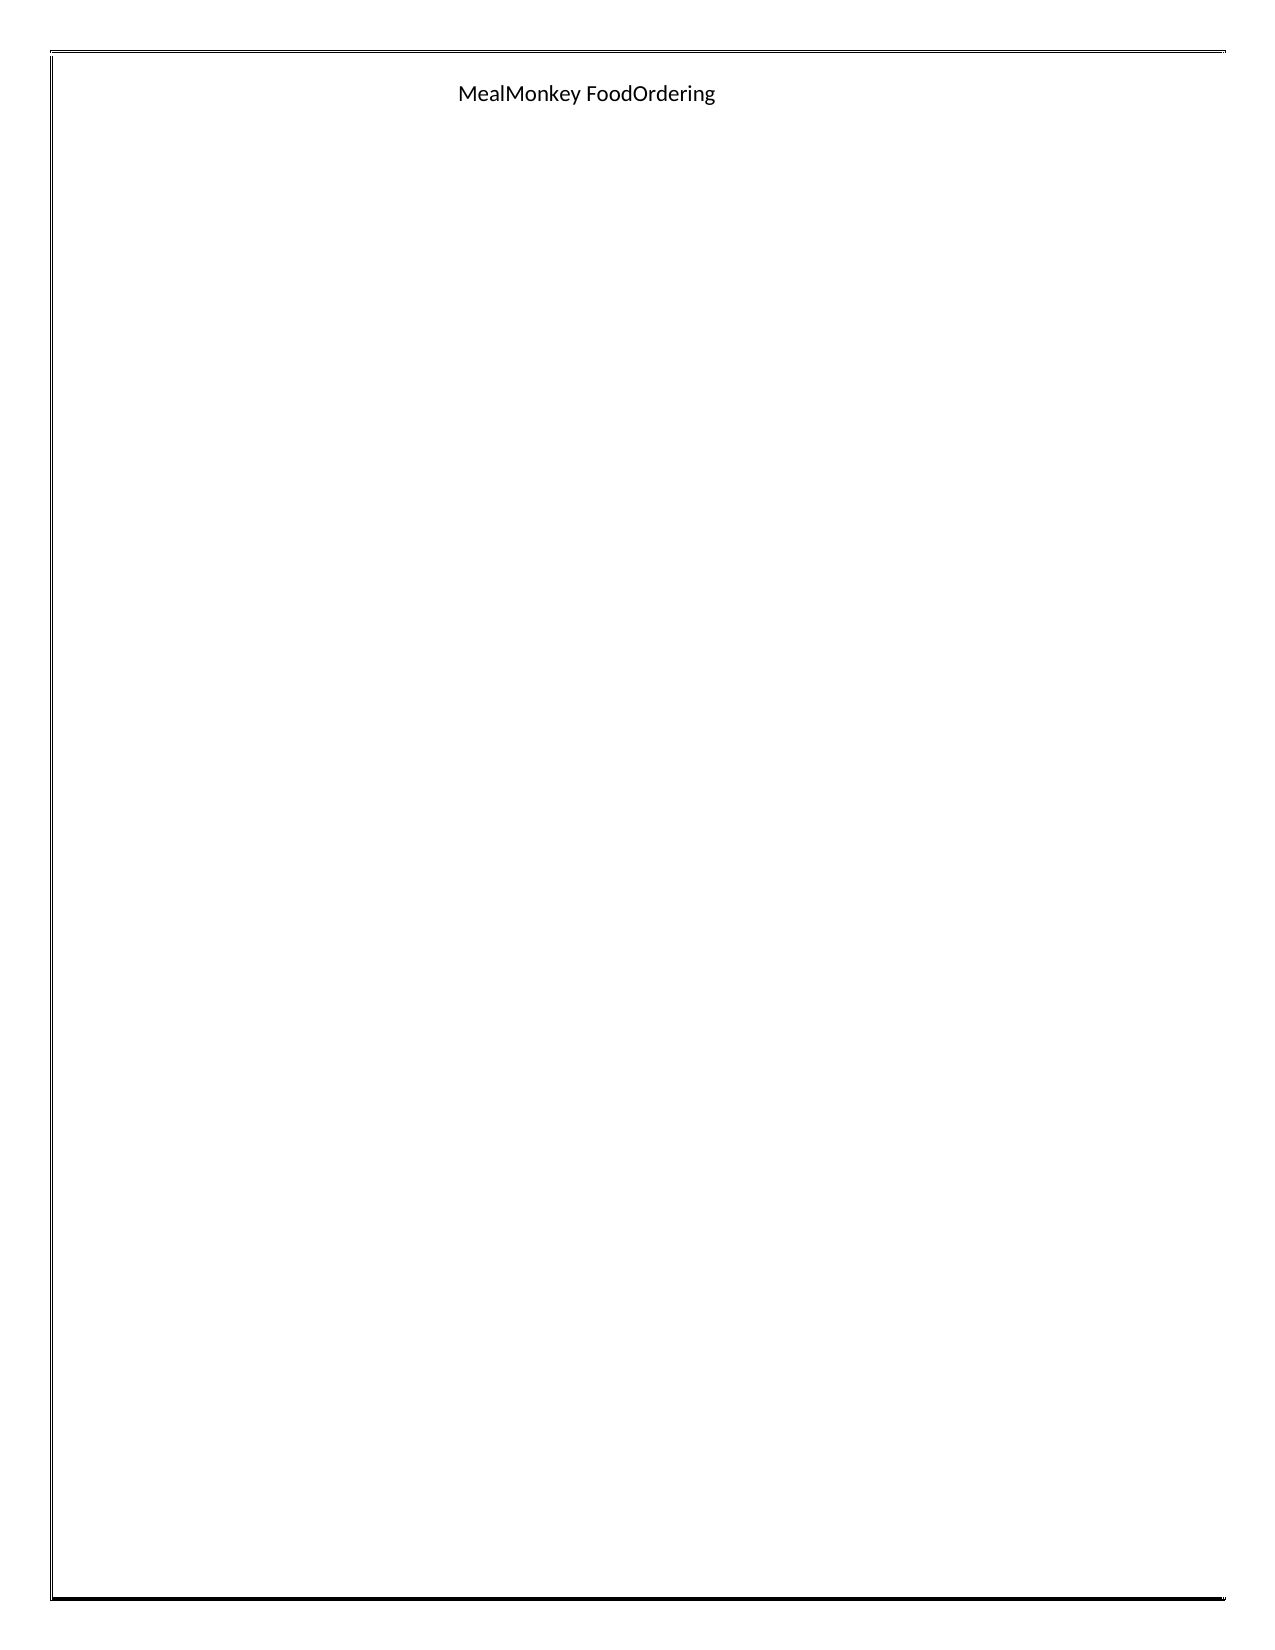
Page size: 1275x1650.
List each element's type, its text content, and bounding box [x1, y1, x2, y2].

text MealMonkey FoodOrdering [53, 79, 716, 107]
